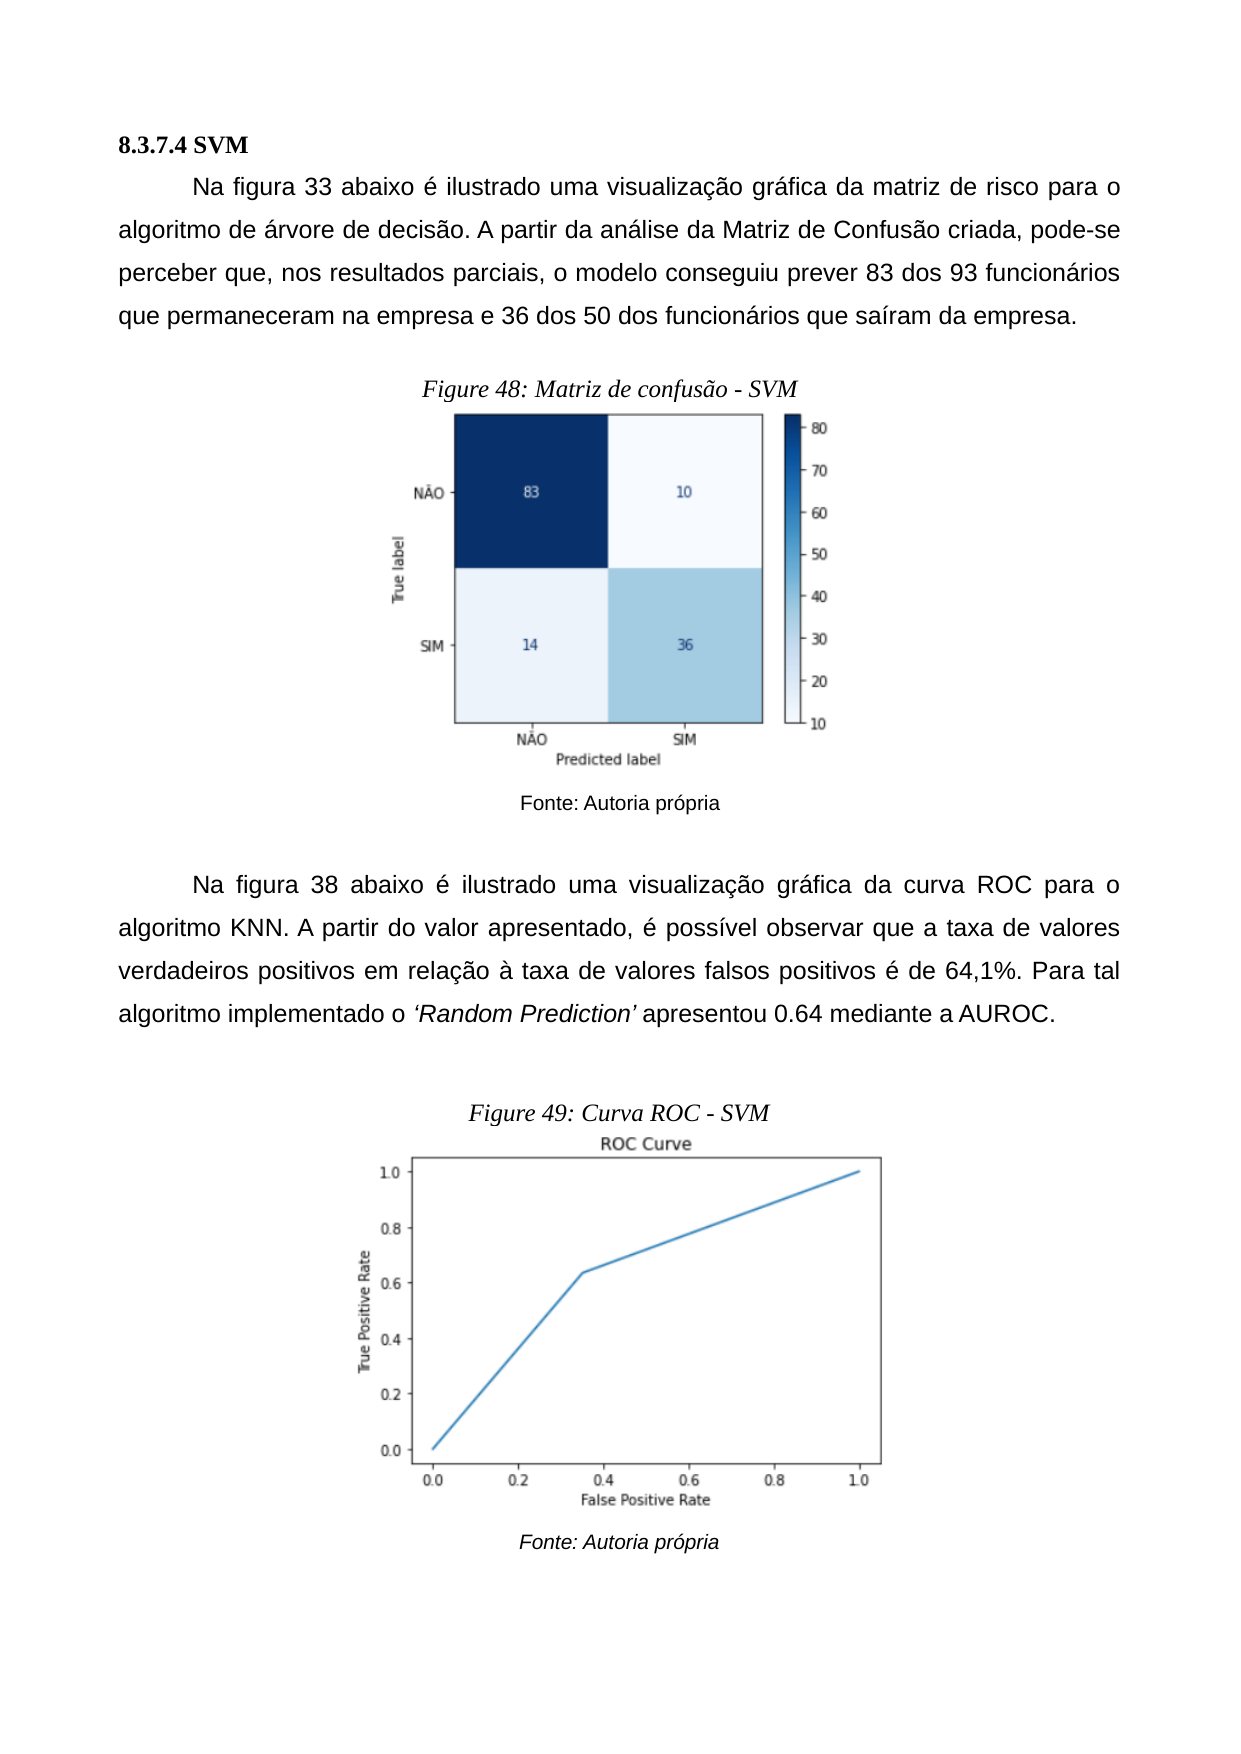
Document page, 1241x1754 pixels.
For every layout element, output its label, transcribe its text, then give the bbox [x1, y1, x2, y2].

picture [387, 402, 834, 772]
text Na figura 33 abaixo é ilustrado uma visualização gráfica da matriz de risco para o algoritmo de árvore de decisão. A partir da análise da Matriz de Confusão criada, pode-se perceber que, nos resultados parciais, o modelo conseguiu prever 83 dos 93 funcionários que permaneceram na empresa e 36 dos 50 dos funcionários que saíram da empresa. [118, 172, 1122, 330]
text Fonte: Autoria própria [118, 344, 1122, 814]
picture [349, 1126, 891, 1509]
subtitle 8.3.7.4 SVM [118, 131, 1122, 159]
text Fonte: Autoria própria [118, 1085, 1122, 1553]
text Na figura 38 abaixo é ilustrado uma visualização gráfica da curva ROC para o algoritmo KNN. A partir do valor apresentado, é possível observar que a taxa de valores verdadeiros positivos em relação à taxa de valores falsos positivos é de 64,1%. Para tal algoritmo implementado o ‘Random Prediction’ apresentou 0.64 mediante a AUROC. [118, 869, 1122, 1028]
text Figure 49: Curva ROC - SVM [349, 1098, 891, 1126]
text Figure 48: Matriz de confusão - SVM [388, 374, 834, 402]
